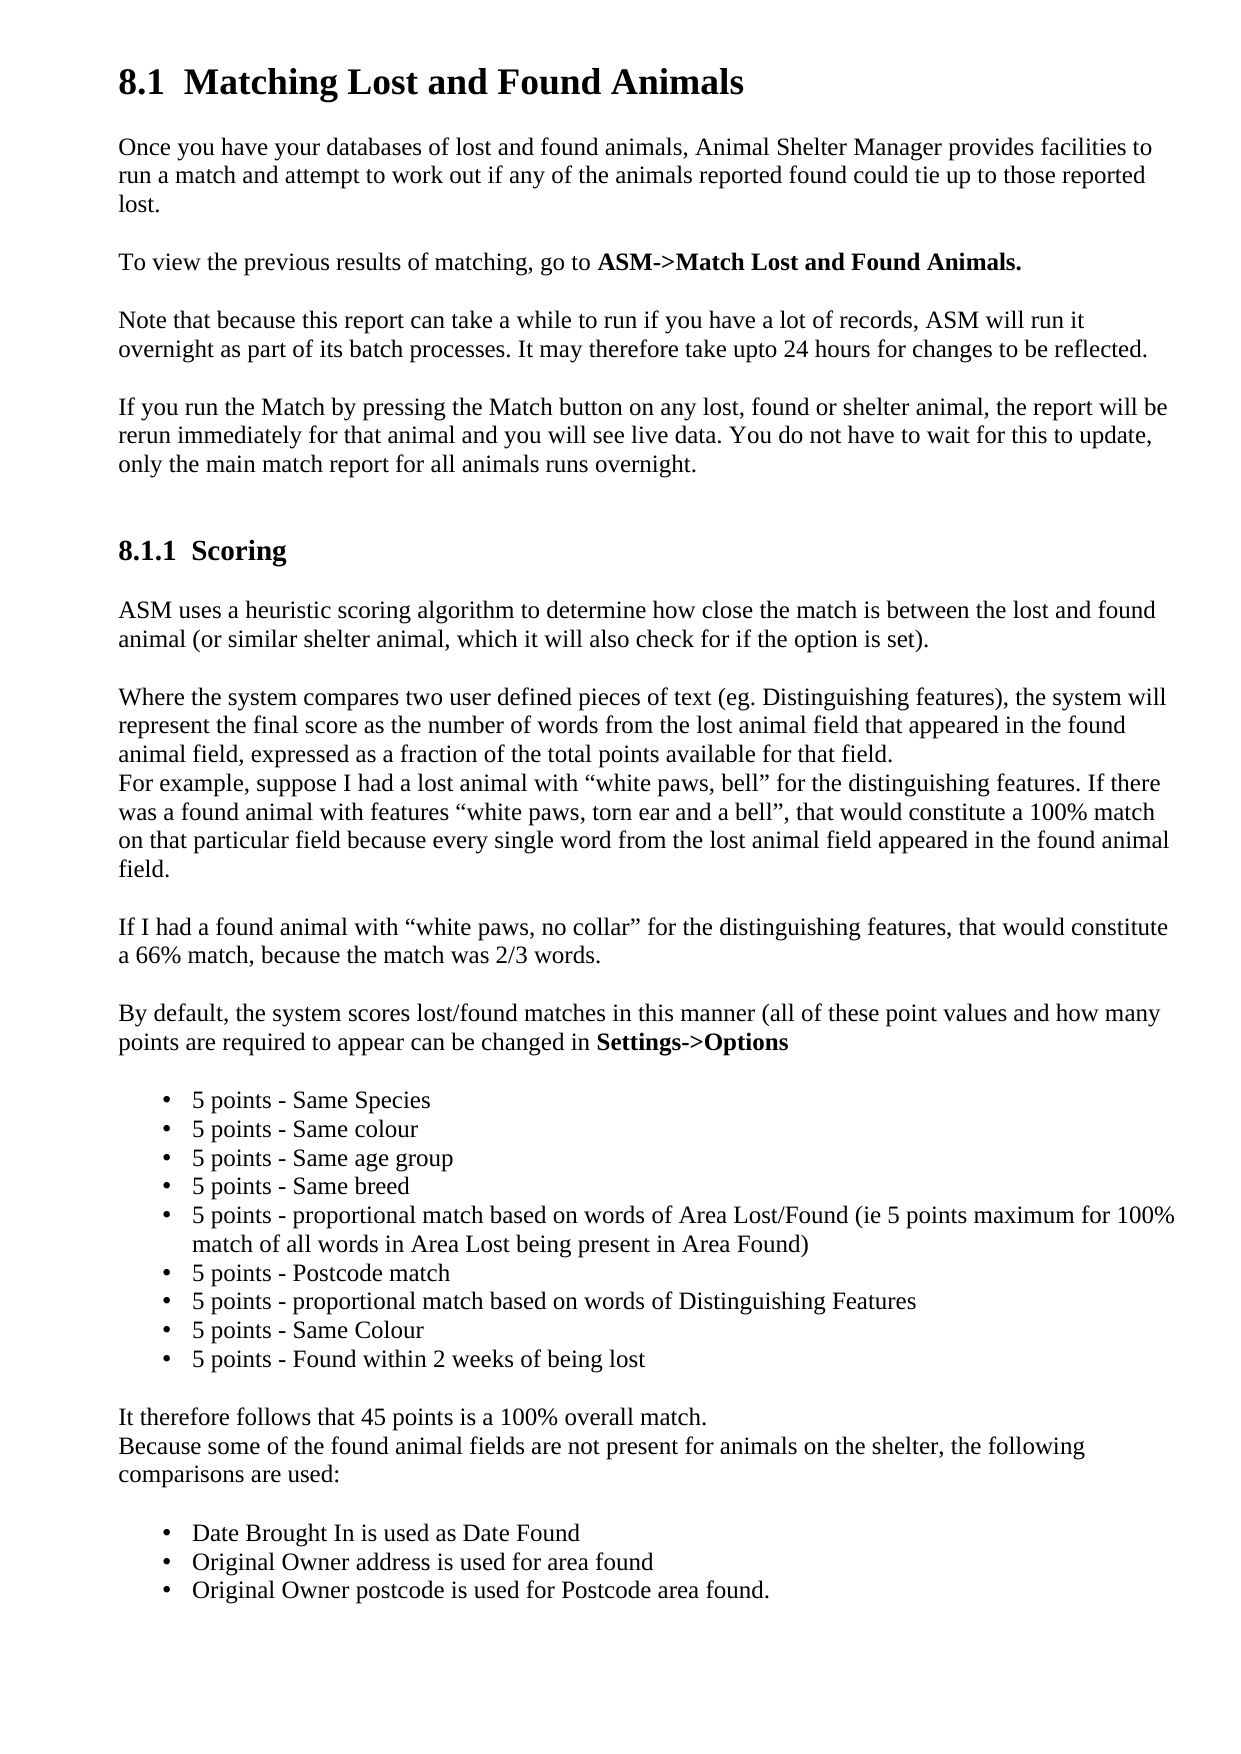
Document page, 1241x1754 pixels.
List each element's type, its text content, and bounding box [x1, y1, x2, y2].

list 5 points - Same colour [162, 1114, 1181, 1143]
text Note that because this report can take a while to run if you have a lot of records, ASM will run it overnight as part of its batch processes. It may therefore take upto 24 hours for changes to be reflected. [118, 305, 1181, 362]
list 5 points - Same Colour [162, 1315, 1181, 1344]
text If I had a found animal with “white paws, no collar” for the distinguishing features, that would constitute a 66% match, because the match was 2/3 words. [118, 912, 1181, 969]
text If you run the Match by pressing the Match button on any lost, found or shelter animal, the report will be rerun immediately for that animal and you will see live data. You do not have to wait for this to update, only the main match report for all animals runs overnight. [118, 392, 1181, 478]
text Because some of the found animal fields are not present for animals on the shelter, the following comparisons are used: [118, 1431, 1181, 1488]
list 5 points - Same age group [162, 1143, 1181, 1171]
text Where the system compares two user defined pieces of text (eg. Distinguishing features), the system will represent the final score as the number of words from the lost animal field that appeared in the found animal field, expressed as a fraction of the total points available for that field. [118, 682, 1181, 768]
text ASM uses a heuristic scoring algorithm to determine how close the match is between the lost and found animal (or similar shelter animal, which it will also check for if the option is set). [118, 596, 1181, 653]
text To view the previous results of matching, go to ASM->Match Lost and Found Animals. [118, 247, 1181, 275]
list 5 points - Same Species [162, 1085, 1181, 1114]
subtitle Scoring [118, 533, 1181, 566]
subtitle Matching Lost and Found Animals [118, 59, 1181, 102]
text For example, suppose I had a lost animal with “white paws, bell” for the distinguishing features. If there was a found animal with features “white paws, torn ear and a bell”, that would constitute a 100% match on that particular field because every single word from the lost animal field appeared in the found animal field. [118, 768, 1181, 883]
list 5 points - proportional match based on words of Area Lost/Found (ie 5 points maximum for 100% match of all words in Area Lost being present in Area Found) [162, 1200, 1181, 1258]
list 5 points - Same breed [162, 1171, 1181, 1200]
text It therefore follows that 45 points is a 100% overall match. [118, 1402, 1181, 1431]
list Date Brought In is used as Date Found [162, 1518, 1181, 1547]
list 5 points - Found within 2 weeks of being lost [162, 1344, 1181, 1373]
text By default, the system scores lost/found matches in this manner (all of these point values and how many points are required to appear can be changed in Settings->Options [118, 998, 1181, 1056]
text Once you have your databases of lost and found animals, Animal Shelter Manager provides facilities to run a match and attempt to work out if any of the animals reported found could tie up to those reported lost. [118, 132, 1181, 218]
list Original Owner address is used for area found [162, 1547, 1181, 1575]
list Original Owner postcode is used for Postcode area found. [162, 1575, 1181, 1604]
list 5 points - Postcode match [162, 1258, 1181, 1286]
list 5 points - proportional match based on words of Distinguishing Features [162, 1286, 1181, 1315]
